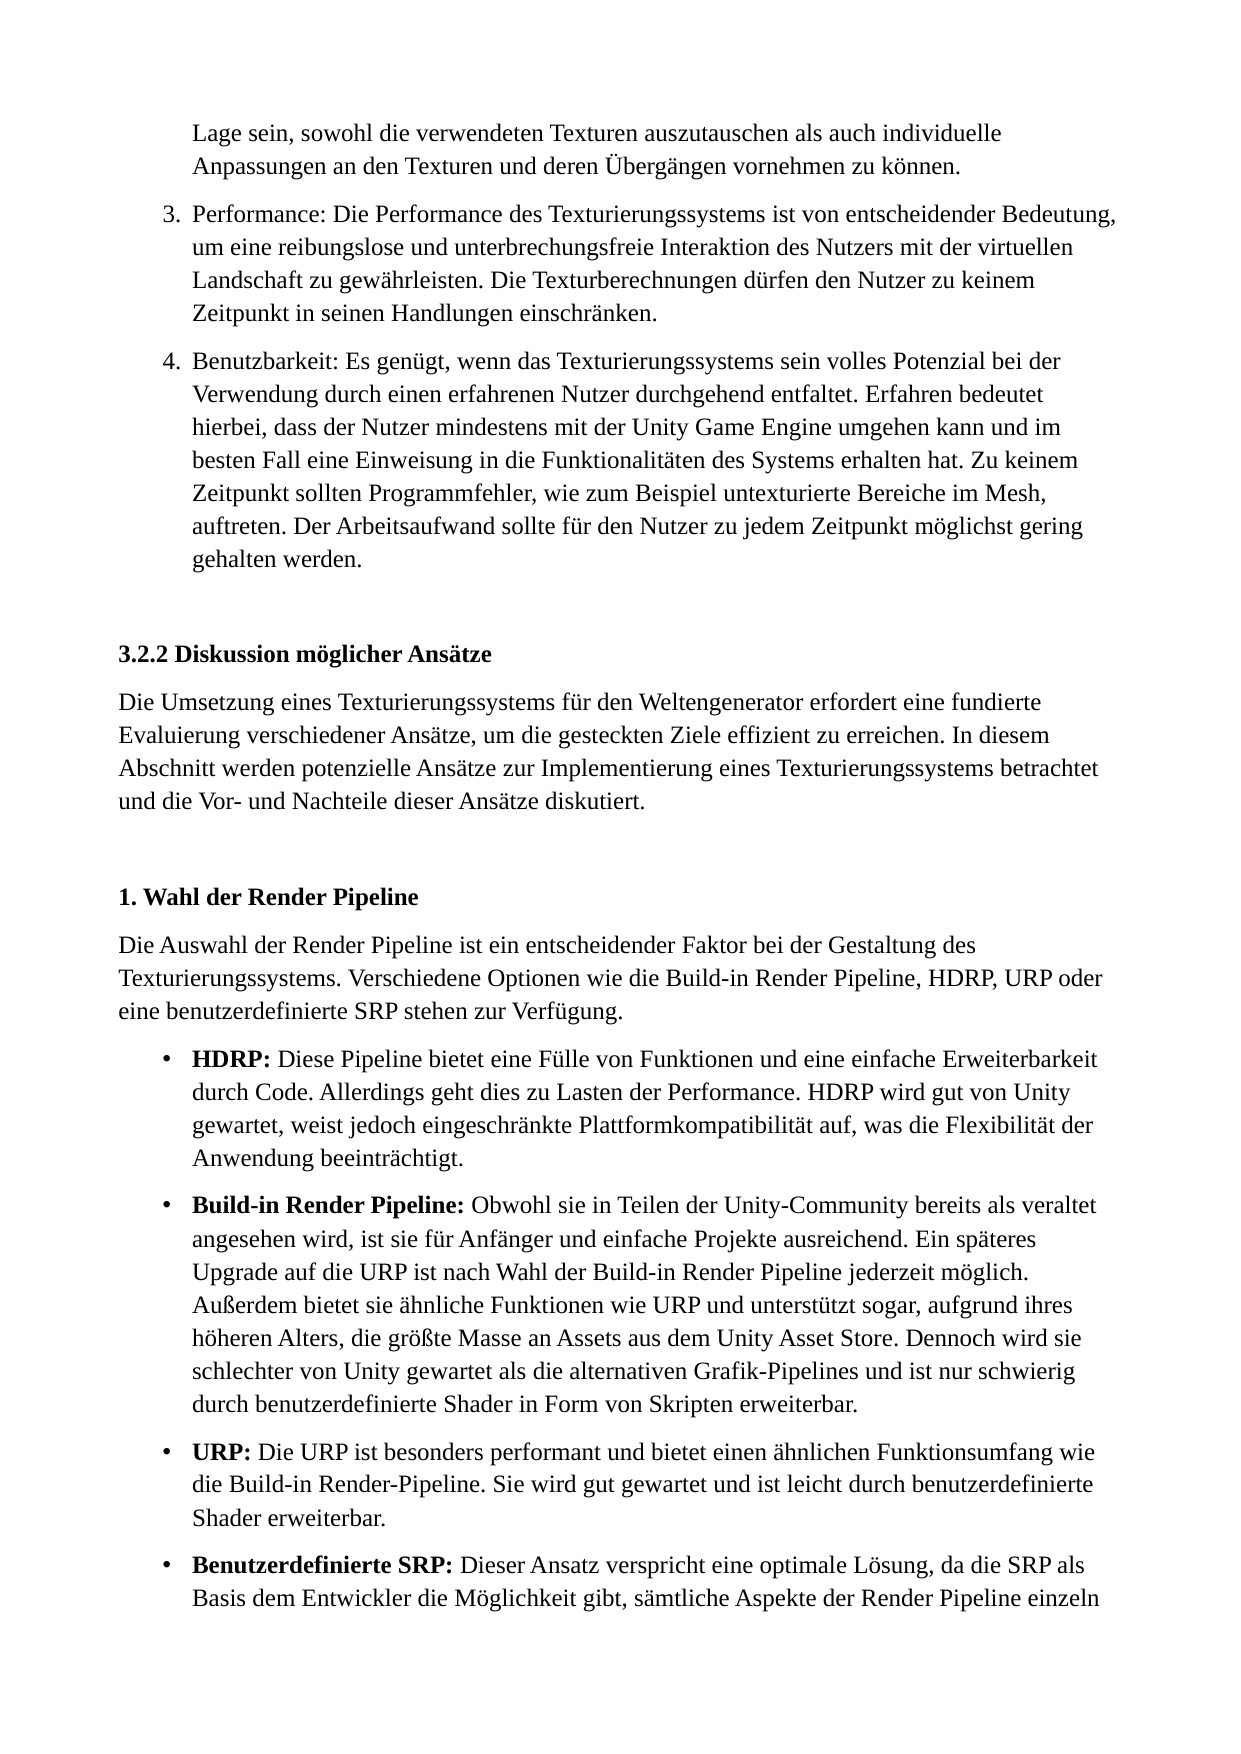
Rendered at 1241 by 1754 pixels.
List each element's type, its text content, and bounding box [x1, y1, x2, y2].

list Lage sein, sowohl die verwendeten Texturen auszutauschen als auch individuelle Anpassungen an den Texturen und deren Übergängen vornehmen zu können. [162, 118, 1122, 180]
text Die Auswahl der Render Pipeline ist ein entscheidender Faktor bei der Gestaltung des Texturierungssystems. Verschiedene Optionen wie die Build-in Render Pipeline, HDRP, URP oder eine benutzerdefinierte SRP stehen zur Verfügung. [118, 930, 1122, 1025]
text 3.2.2 Diskussion möglicher Ansätze [118, 639, 1122, 668]
list Benutzbarkeit: Es genügt, wenn das Texturierungssystems sein volles Potenzial bei der Verwendung durch einen erfahrenen Nutzer durchgehend entfaltet. Erfahren bedeutet hierbei, dass der Nutzer mindestens mit der Unity Game Engine umgehen kann und im besten Fall eine Einweisung in die Funktionalitäten des Systems erhalten hat. Zu keinem Zeitpunkt sollten Programmfehler, wie zum Beispiel untexturierte Bereiche im Mesh, auftreten. Der Arbeitsaufwand sollte für den Nutzer zu jedem Zeitpunkt möglichst gering gehalten werden. [162, 346, 1122, 573]
list Performance: Die Performance des Texturierungssystems ist von entscheidender Bedeutung, um eine reibungslose und unterbrechungsfreie Interaktion des Nutzers mit der virtuellen Landschaft zu gewährleisten. Die Texturberechnungen dürfen den Nutzer zu keinem Zeitpunkt in seinen Handlungen einschränken. [162, 199, 1122, 327]
list URP: Die URP ist besonders performant und bietet einen ähnlichen Funktionsumfang wie die Build-in Render-Pipeline. Sie wird gut gewartet und ist leicht durch benutzerdefinierte Shader erweiterbar. [162, 1437, 1122, 1531]
list Benutzerdefinierte SRP: Dieser Ansatz verspricht eine optimale Lösung, da die SRP als Basis dem Entwickler die Möglichkeit gibt, sämtliche Aspekte der Render Pipeline einzeln [162, 1550, 1122, 1612]
list HDRP: Diese Pipeline bietet eine Fülle von Funktionen und eine einfache Erweiterbarkeit durch Code. Allerdings geht dies zu Lasten der Performance. HDRP wird gut von Unity gewartet, weist jedoch eingeschränkte Plattformkompatibilität auf, was die Flexibilität der Anwendung beeinträchtigt. [162, 1044, 1122, 1172]
text 1. Wahl der Render Pipeline [118, 882, 1122, 911]
text Die Umsetzung eines Texturierungssystems für den Weltengenerator erfordert eine fundierte Evaluierung verschiedener Ansätze, um die gesteckten Ziele effizient zu erreichen. In diesem Abschnitt werden potenzielle Ansätze zur Implementierung eines Texturierungssystems betrachtet und die Vor- und Nachteile dieser Ansätze diskutiert. [118, 687, 1122, 815]
list Build-in Render Pipeline: Obwohl sie in Teilen der Unity-Community bereits als veraltet angesehen wird, ist sie für Anfänger und einfache Projekte ausreichend. Ein späteres Upgrade auf die URP ist nach Wahl der Build-in Render Pipeline jederzeit möglich. Außerdem bietet sie ähnliche Funktionen wie URP und unterstützt sogar, aufgrund ihres höheren Alters, die größte Masse an Assets aus dem Unity Asset Store. Dennoch wird sie schlechter von Unity gewartet als die alternativen Grafik-Pipelines und ist nur schwierig durch benutzerdefinierte Shader in Form von Skripten erweiterbar. [162, 1191, 1122, 1417]
